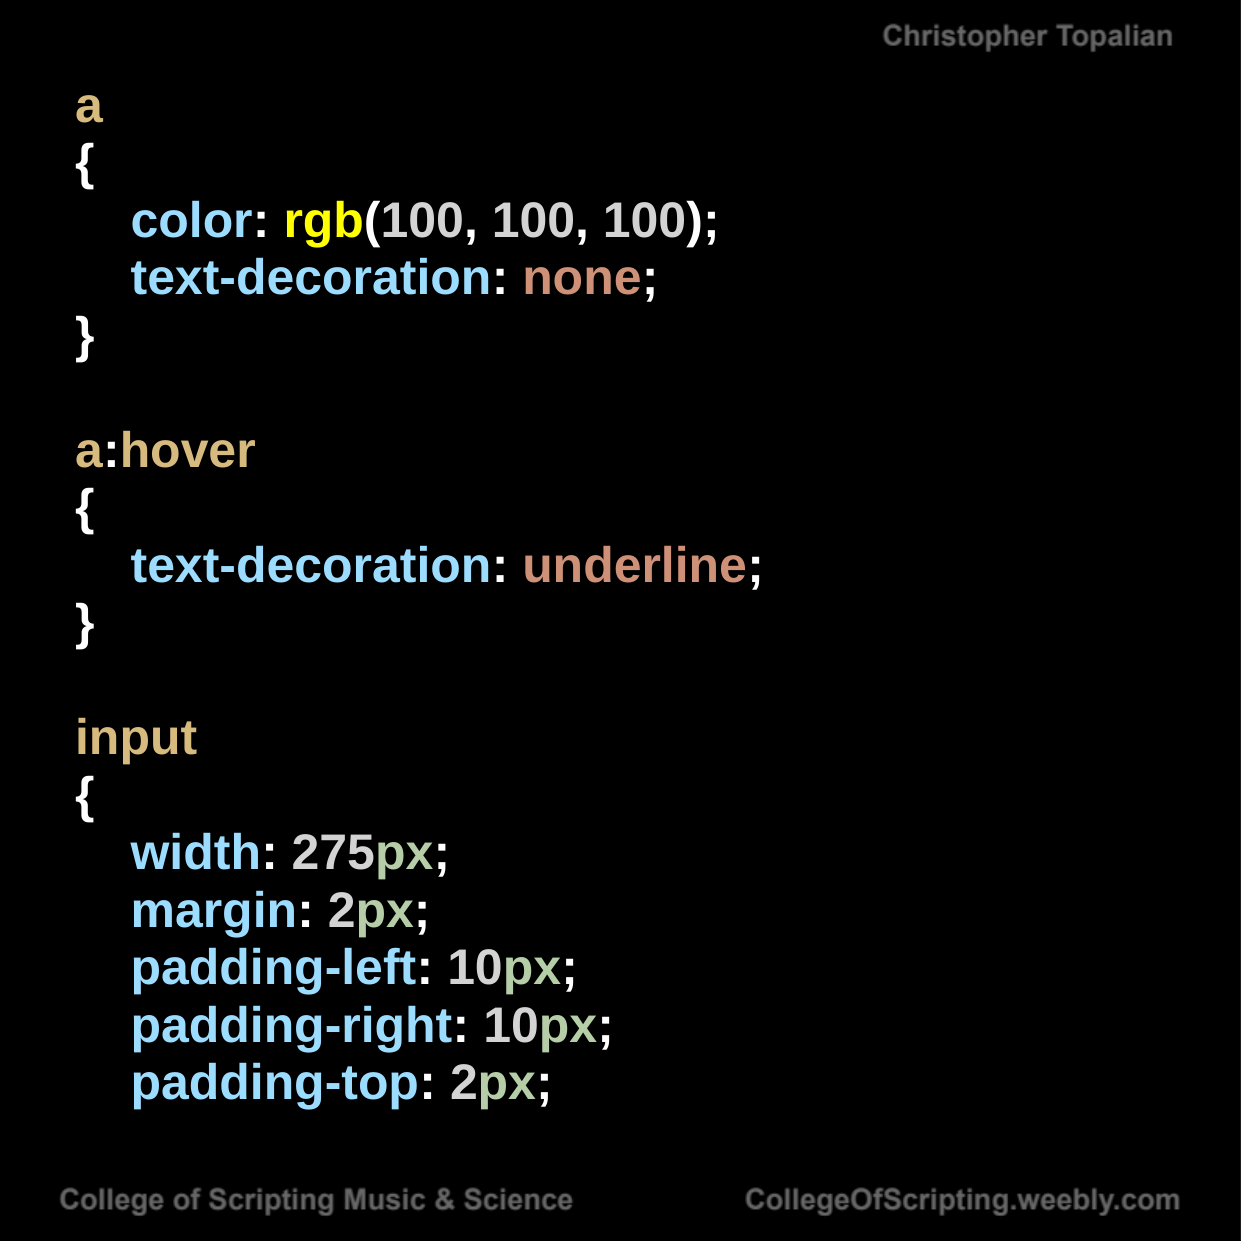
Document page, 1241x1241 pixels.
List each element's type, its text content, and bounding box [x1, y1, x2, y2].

text margin: 2px; [75, 880, 1166, 937]
text padding-right: 10px; [75, 995, 1166, 1052]
text color: rgb(100, 100, 100); [75, 190, 1166, 247]
text } [75, 592, 1166, 650]
text padding-top: 2px; [75, 1052, 1166, 1110]
text { [75, 477, 1166, 535]
text a [75, 75, 1166, 132]
text text-decoration: underline; [75, 535, 1166, 592]
text input [75, 707, 1166, 765]
text { [75, 132, 1166, 190]
text padding-left: 10px; [75, 937, 1166, 995]
text } [75, 305, 1166, 362]
text { [75, 765, 1166, 822]
text width: 275px; [75, 822, 1166, 880]
text text-decoration: none; [75, 247, 1166, 305]
text a:hover [75, 420, 1166, 477]
